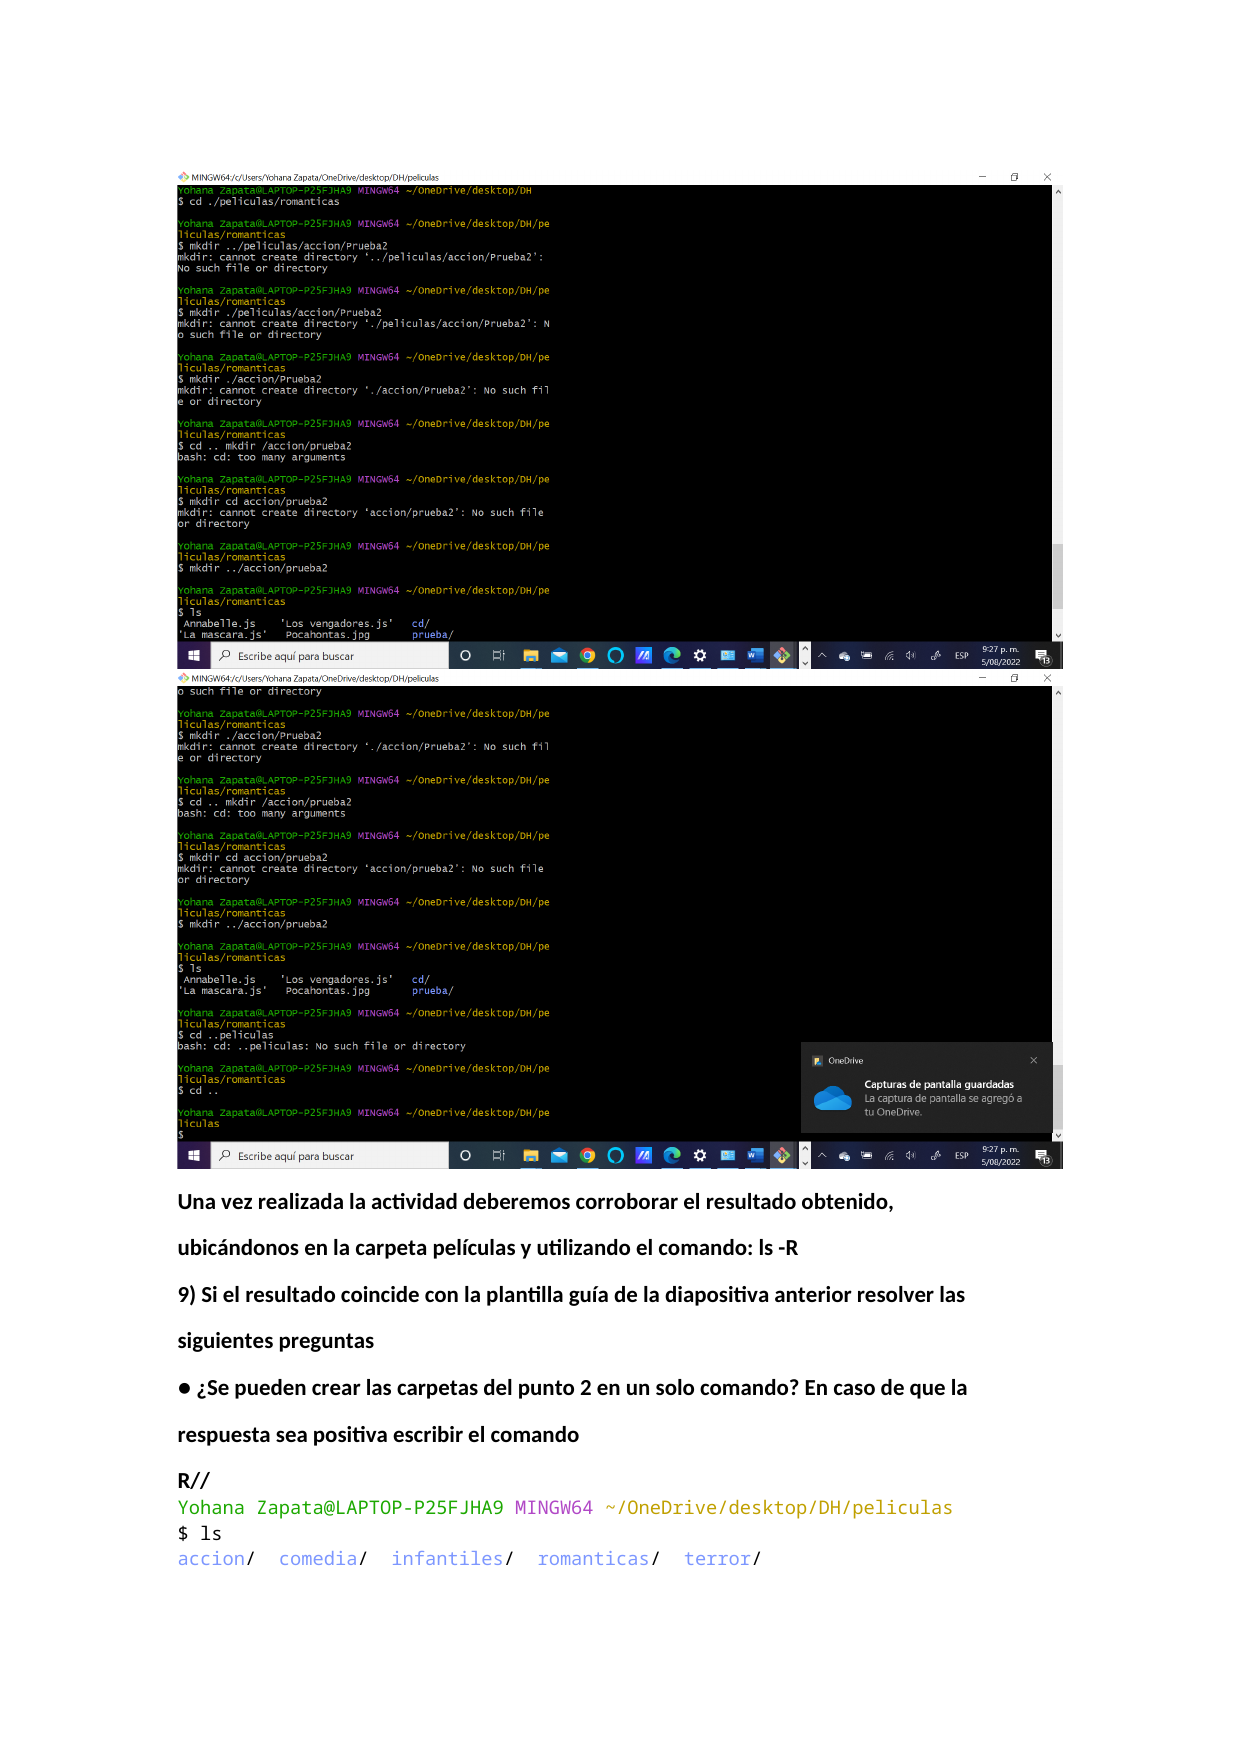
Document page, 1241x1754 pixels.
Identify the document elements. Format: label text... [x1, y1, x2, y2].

text 9) Si el resultado coincide con la plantilla guía de la diapositiva anterior resolver las [177, 1280, 1063, 1308]
text ● ¿Se pueden crear las carpetas del punto 2 en un solo comando? En caso de que la [177, 1373, 1063, 1401]
text Una vez realizada la actividad deberemos corroborar el resultado obtenido, [177, 1187, 1063, 1215]
text ubicándonos en la carpeta películas y utilizando el comando: ls -R [177, 1233, 1063, 1262]
text Yohana Zapata@LAPTOP-P25FJHA9 MINGW64 ~/OneDrive/desktop/DH/peliculas [177, 1494, 1063, 1520]
text siguientes preguntas [177, 1327, 1063, 1355]
text accion/ comedia/ infantiles/ romanticas/ terror/ [177, 1545, 1063, 1571]
text respuesta sea positiva escribir el comando [177, 1420, 1063, 1448]
text R// [177, 1466, 1063, 1494]
text $ ls [177, 1520, 1063, 1545]
